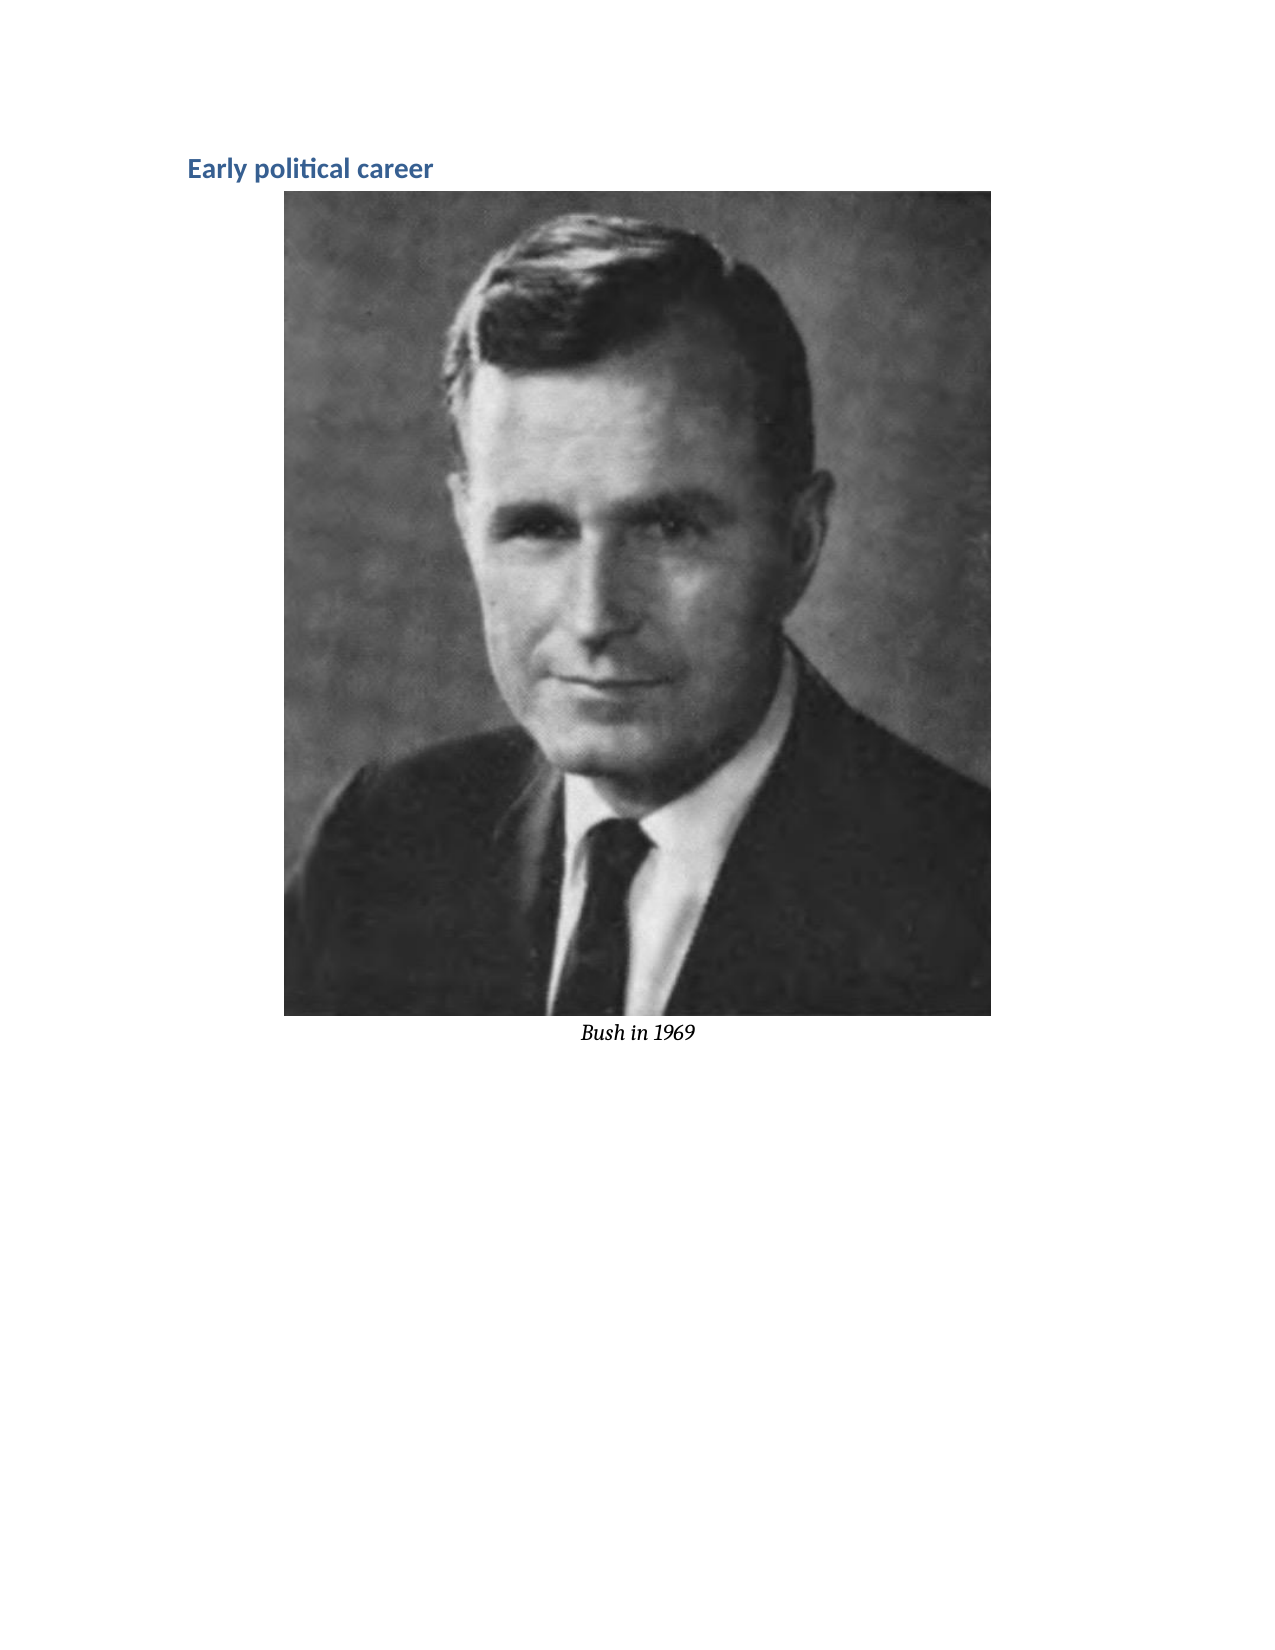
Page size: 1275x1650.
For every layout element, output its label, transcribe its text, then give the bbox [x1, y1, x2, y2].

picture [284, 191, 991, 1016]
text Bush in 1969 [187, 191, 1087, 1046]
subtitle Early political career [187, 150, 1087, 186]
